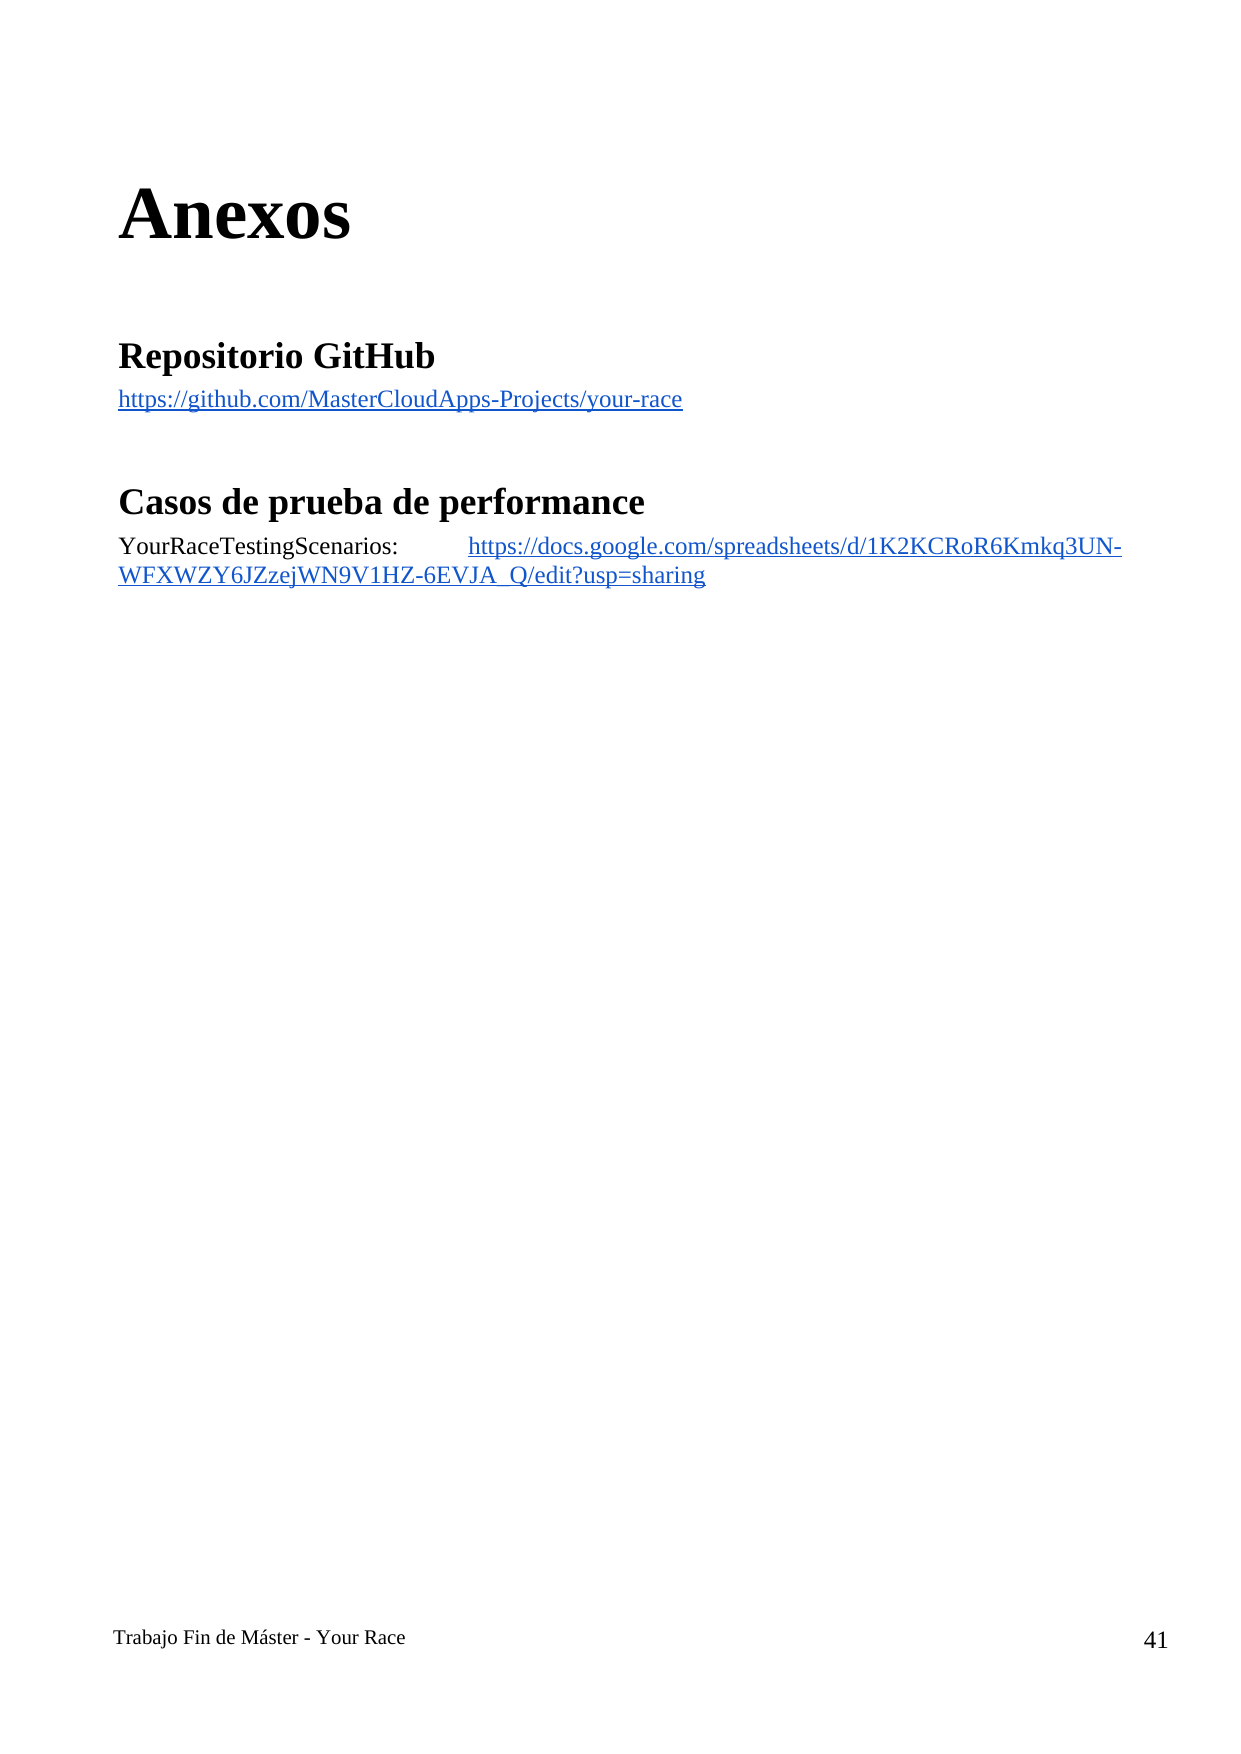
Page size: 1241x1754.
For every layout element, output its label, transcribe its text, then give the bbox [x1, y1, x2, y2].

subtitle Repositorio GitHub [118, 333, 1122, 376]
text https://github.com/MasterCloudApps-Projects/your-race [118, 384, 1122, 413]
title Anexos [118, 168, 1122, 254]
text YourRaceTestingScenarios: https://docs.google.com/spreadsheets/d/1K2KCRoR6Kmkq3UN-WFXWZY6JZzejWN9V1HZ-6EVJA_Q/edit?usp=sharing [118, 531, 1122, 588]
subtitle Casos de prueba de performance [118, 479, 1122, 523]
